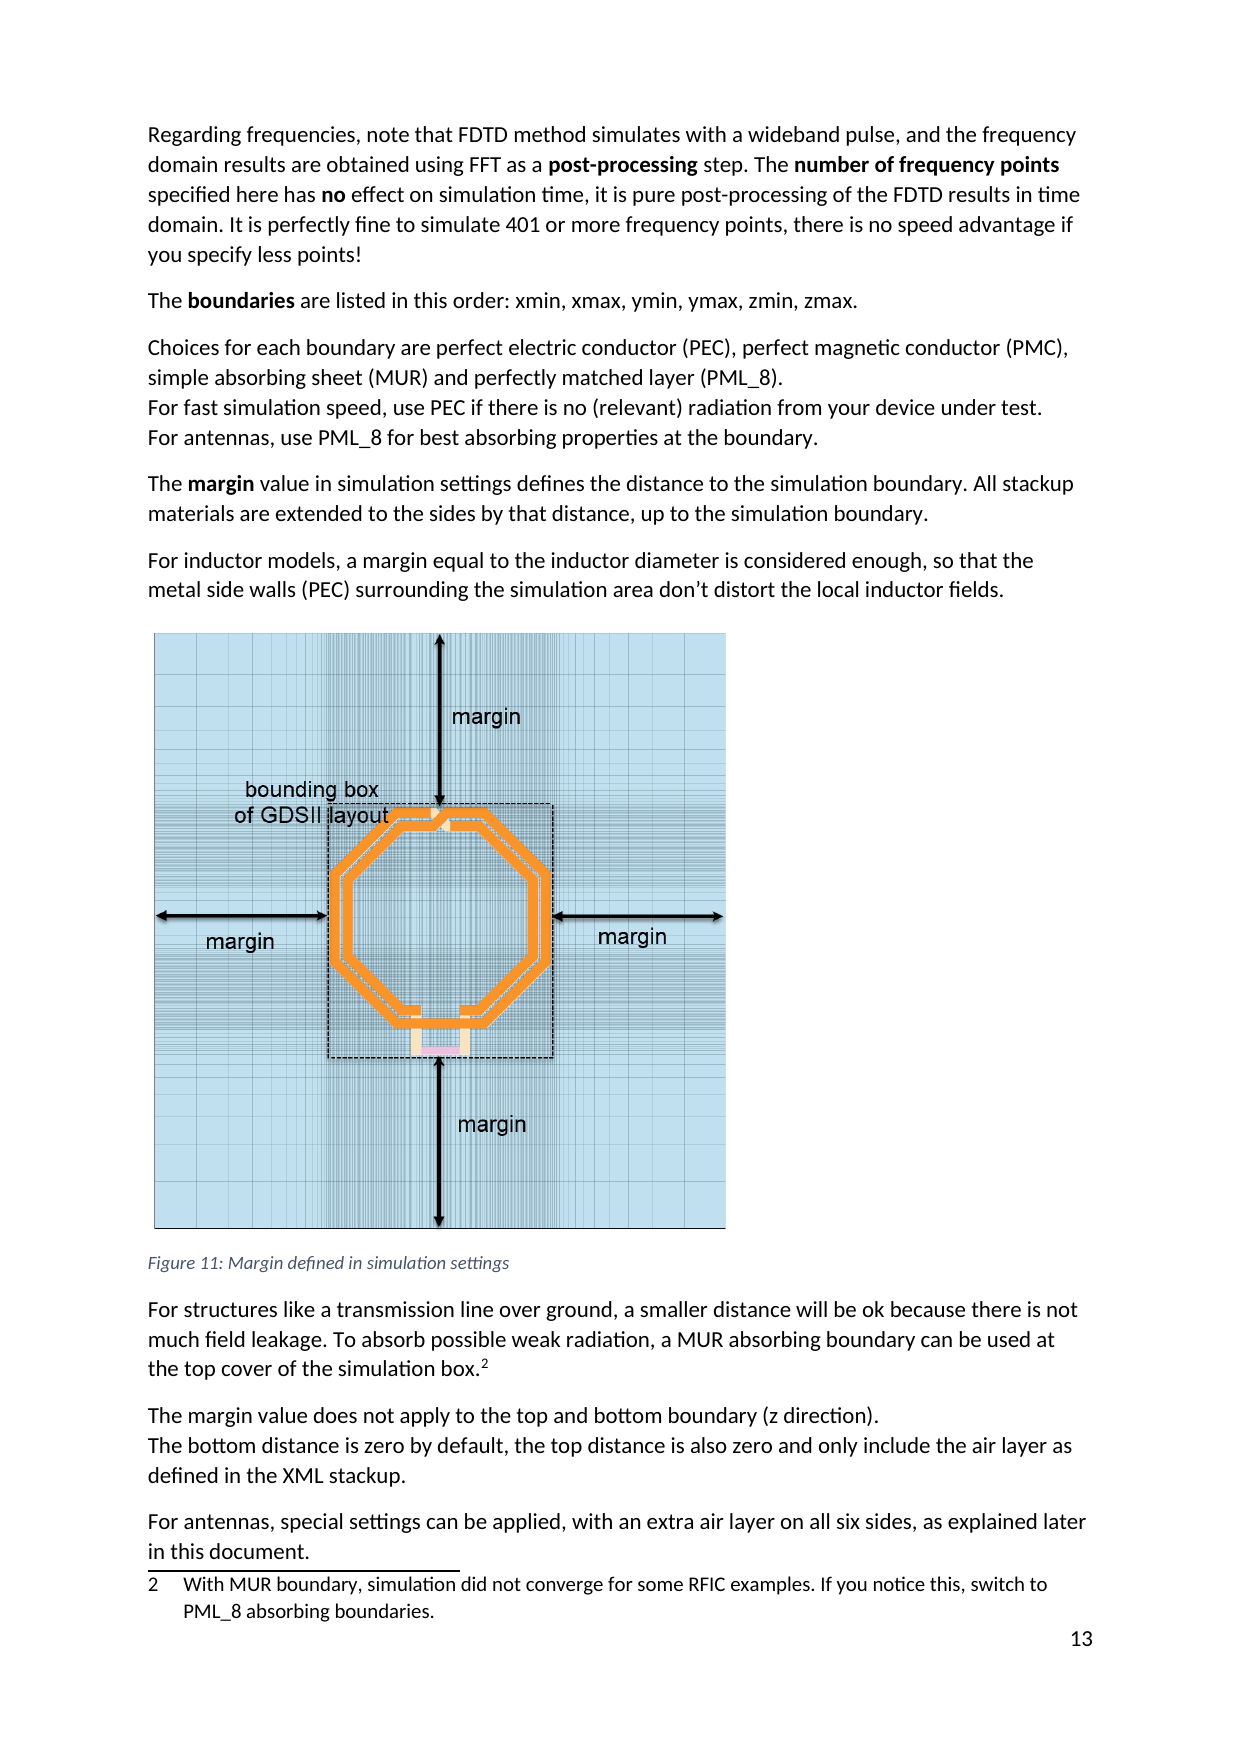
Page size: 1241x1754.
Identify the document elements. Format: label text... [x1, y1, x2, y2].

text Choices for each boundary are perfect electric conductor (PEC), perfect magnetic conductor (PMC), simple absorbing sheet (MUR) and perfectly matched layer (PML_8). For fast simulation speed, use PEC if there is no (relevant) radiation from your device under test. For antennas, use PML_8 for best absorbing properties at the boundary. [148, 333, 1093, 451]
text The boundaries are listed in this order: xmin, xmax, ymin, ymax, zmin, zmax. [148, 286, 1093, 314]
text Figure 11: Margin defined in simulation settings [148, 1251, 1093, 1274]
text The margin value does not apply to the top and bottom boundary (z direction). The bottom distance is zero by default, the top distance is also zero and only include the air layer as defined in the XML stackup. [148, 1401, 1093, 1489]
picture [147, 622, 730, 1233]
text With MUR boundary, simulation did not converge for some RFIC examples. If you notice this, switch to PML_8 absorbing boundaries. [148, 1572, 1093, 1624]
text For inductor models, a margin equal to the inductor diameter is considered enough, so that the metal side walls (PEC) surrounding the simulation area don’t distort the local inductor fields. [148, 546, 1093, 604]
text Regarding frequencies, note that FDTD method simulates with a wideband pulse, and the frequency domain results are obtained using FFT as a post-processing step. The number of frequency points specified here has no effect on simulation time, it is pure post-processing of the FDTD results in time domain. It is perfectly fine to simulate 401 or more frequency points, there is no speed advantage if you specify less points! [148, 120, 1093, 268]
text For antennas, special settings can be applied, with an extra air layer on all six sides, as explained later in this document. [148, 1507, 1093, 1565]
text The margin value in simulation settings defines the distance to the simulation boundary. All stackup materials are extended to the sides by that distance, up to the simulation boundary. [148, 469, 1093, 527]
text For structures like a transmission line over ground, a smaller distance will be ok because there is not much field leakage. To absorb possible weak radiation, a MUR absorbing boundary can be used at the top cover of the simulation box. [148, 1295, 1093, 1383]
